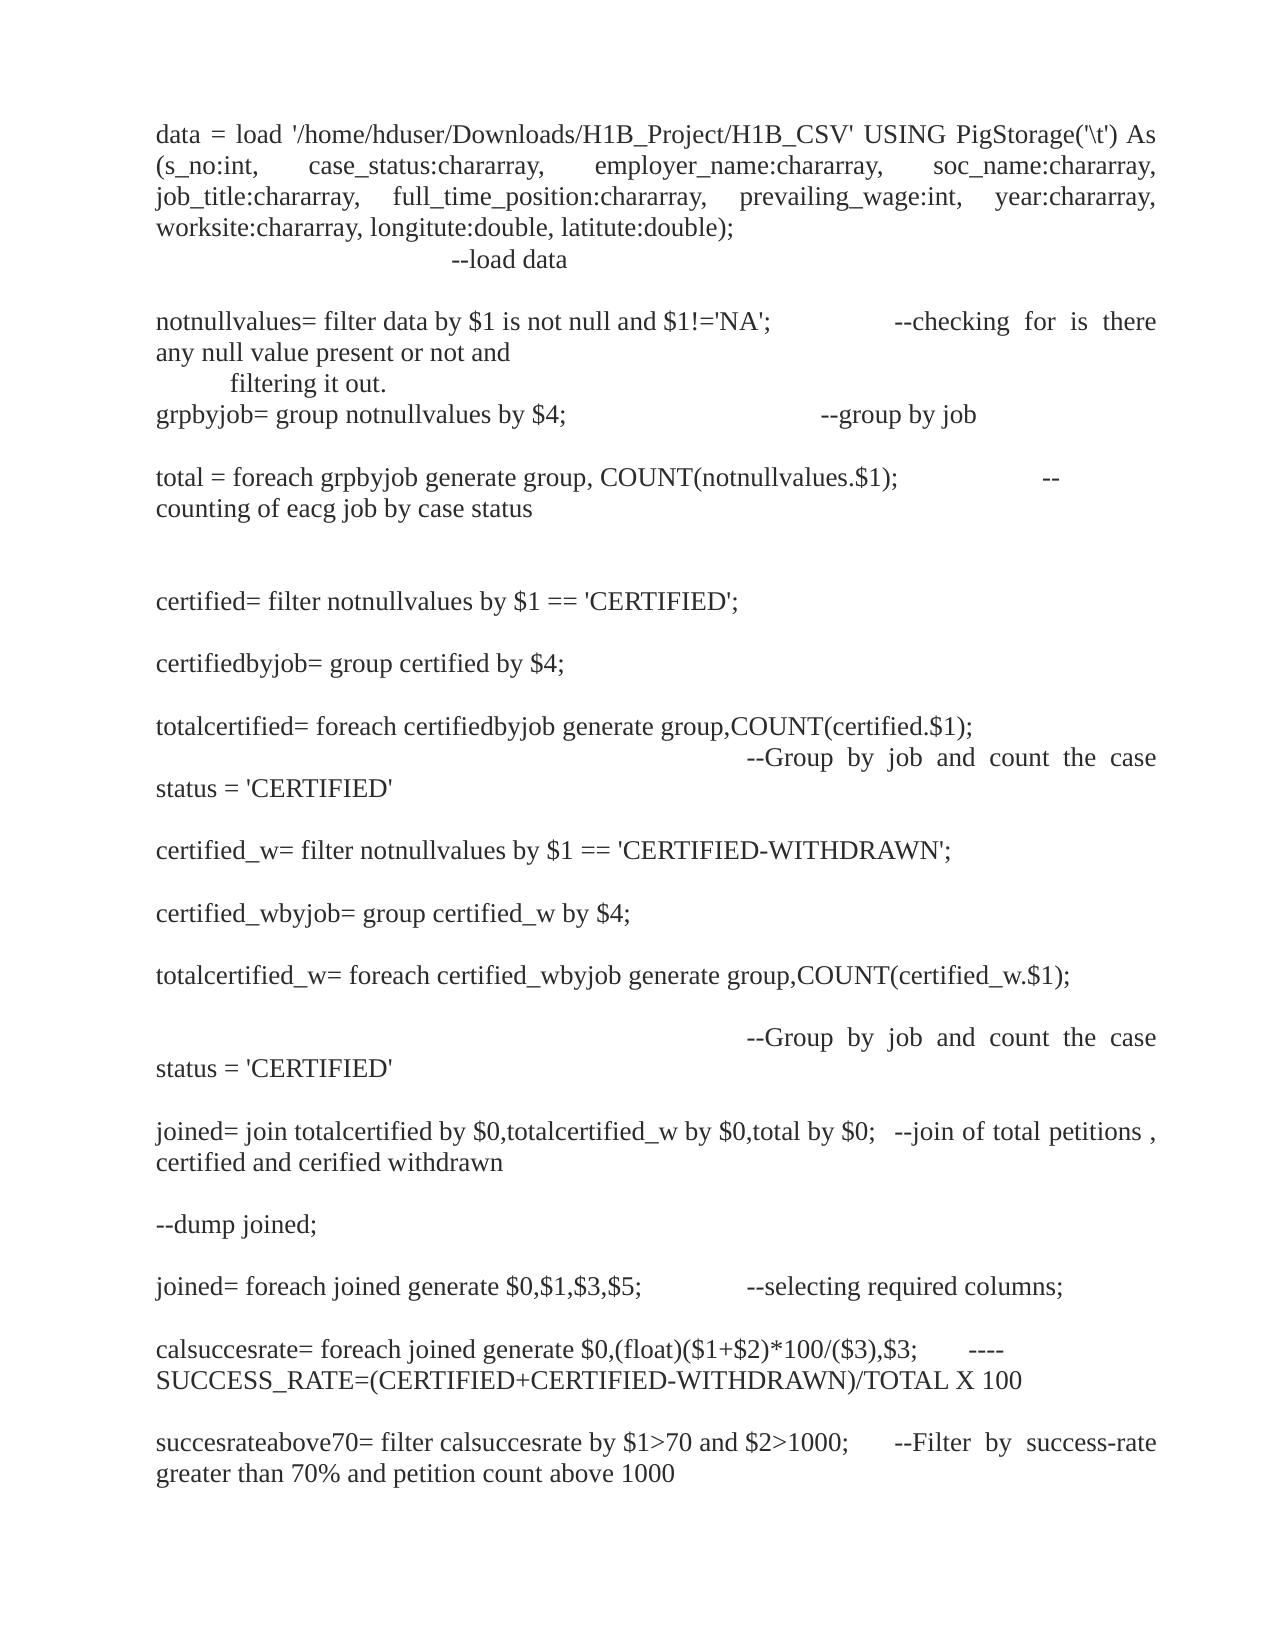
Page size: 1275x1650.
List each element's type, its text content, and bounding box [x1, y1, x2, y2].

text joined= join totalcertified by $0,totalcertified_w by $0,total by $0; --join of total petitions , certified and cerified withdrawn [156, 1115, 1157, 1177]
text data = load '/home/hduser/Downloads/H1B_Project/H1B_CSV' USING PigStorage('\t') As (s_no:int, case_status:chararray, employer_name:chararray, soc_name:chararray, job_title:chararray, full_time_position:chararray, prevailing_wage:int, year:chararray, worksite:chararray, longitute:double, latitute:double); [156, 118, 1157, 243]
text --dump joined; [156, 1208, 1157, 1239]
text totalcertified= foreach certifiedbyjob generate group,COUNT(certified.$1); [156, 710, 1157, 741]
text --Group by job and count the case status = 'CERTIFIED' [156, 1021, 1157, 1084]
text --Group by job and count the case status = 'CERTIFIED' [156, 741, 1157, 803]
text notnullvalues= filter data by $1 is not null and $1!='NA'; --checking for is there any null value present or not and filtering it out. [156, 305, 1157, 398]
text calsuccesrate= foreach joined generate $0,(float)($1+$2)*100/($3),$3; ----SUCCESS_RATE=(CERTIFIED+CERTIFIED-WITHDRAWN)/TOTAL X 100 [156, 1333, 1157, 1395]
text certified_wbyjob= group certified_w by $4; [156, 897, 1157, 928]
text totalcertified_w= foreach certified_wbyjob generate group,COUNT(certified_w.$1); [156, 959, 1157, 990]
text --load data [156, 243, 1157, 274]
text total = foreach grpbyjob generate group, COUNT(notnullvalues.$1); -- counting of eacg job by case status [156, 461, 1157, 523]
text certifiedbyjob= group certified by $4; [156, 648, 1157, 679]
text grpbyjob= group notnullvalues by $4; --group by job [156, 398, 1157, 429]
text certified= filter notnullvalues by $1 == 'CERTIFIED'; [156, 585, 1157, 616]
text certified_w= filter notnullvalues by $1 == 'CERTIFIED-WITHDRAWN'; [156, 834, 1157, 866]
text joined= foreach joined generate $0,$1,$3,$5; --selecting required columns; [156, 1271, 1157, 1302]
text succesrateabove70= filter calsuccesrate by $1>70 and $2>1000; --Filter by success-rate greater than 70% and petition count above 1000 [156, 1426, 1157, 1488]
